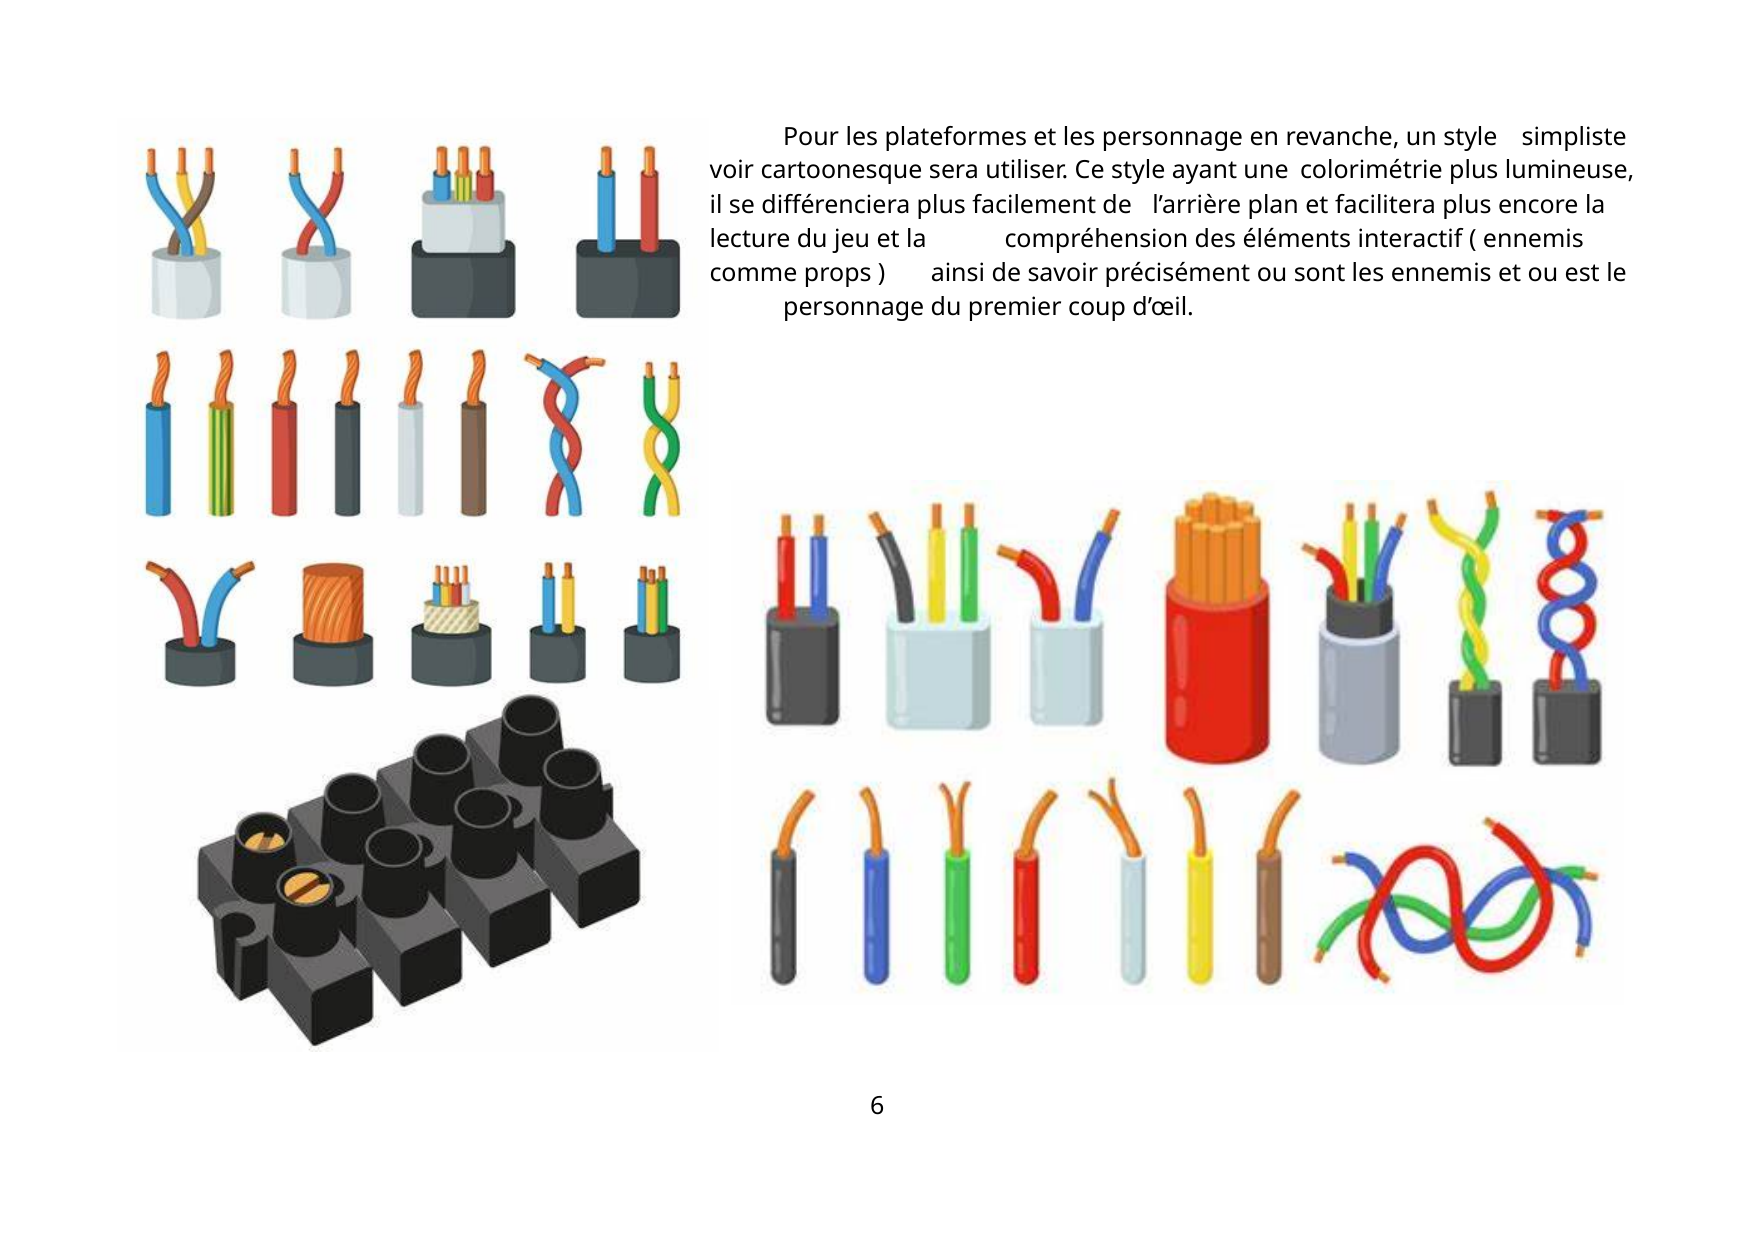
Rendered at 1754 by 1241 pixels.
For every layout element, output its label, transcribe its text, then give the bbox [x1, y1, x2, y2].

text Pour les plateformes et les personnage en revanche, un style simpliste voir cartoonesque sera utiliser. Ce style ayant une colorimétrie plus lumineuse, il se différenciera plus facilement de l’arrière plan et facilitera plus encore la lecture du jeu et la compréhension des éléments interactif ( ennemis comme props ) ainsi de savoir précisément ou sont les ennemis et ou est le personnage du premier coup d’œil. [710, 118, 1636, 322]
picture [116, 118, 719, 1052]
picture [731, 480, 1624, 1005]
